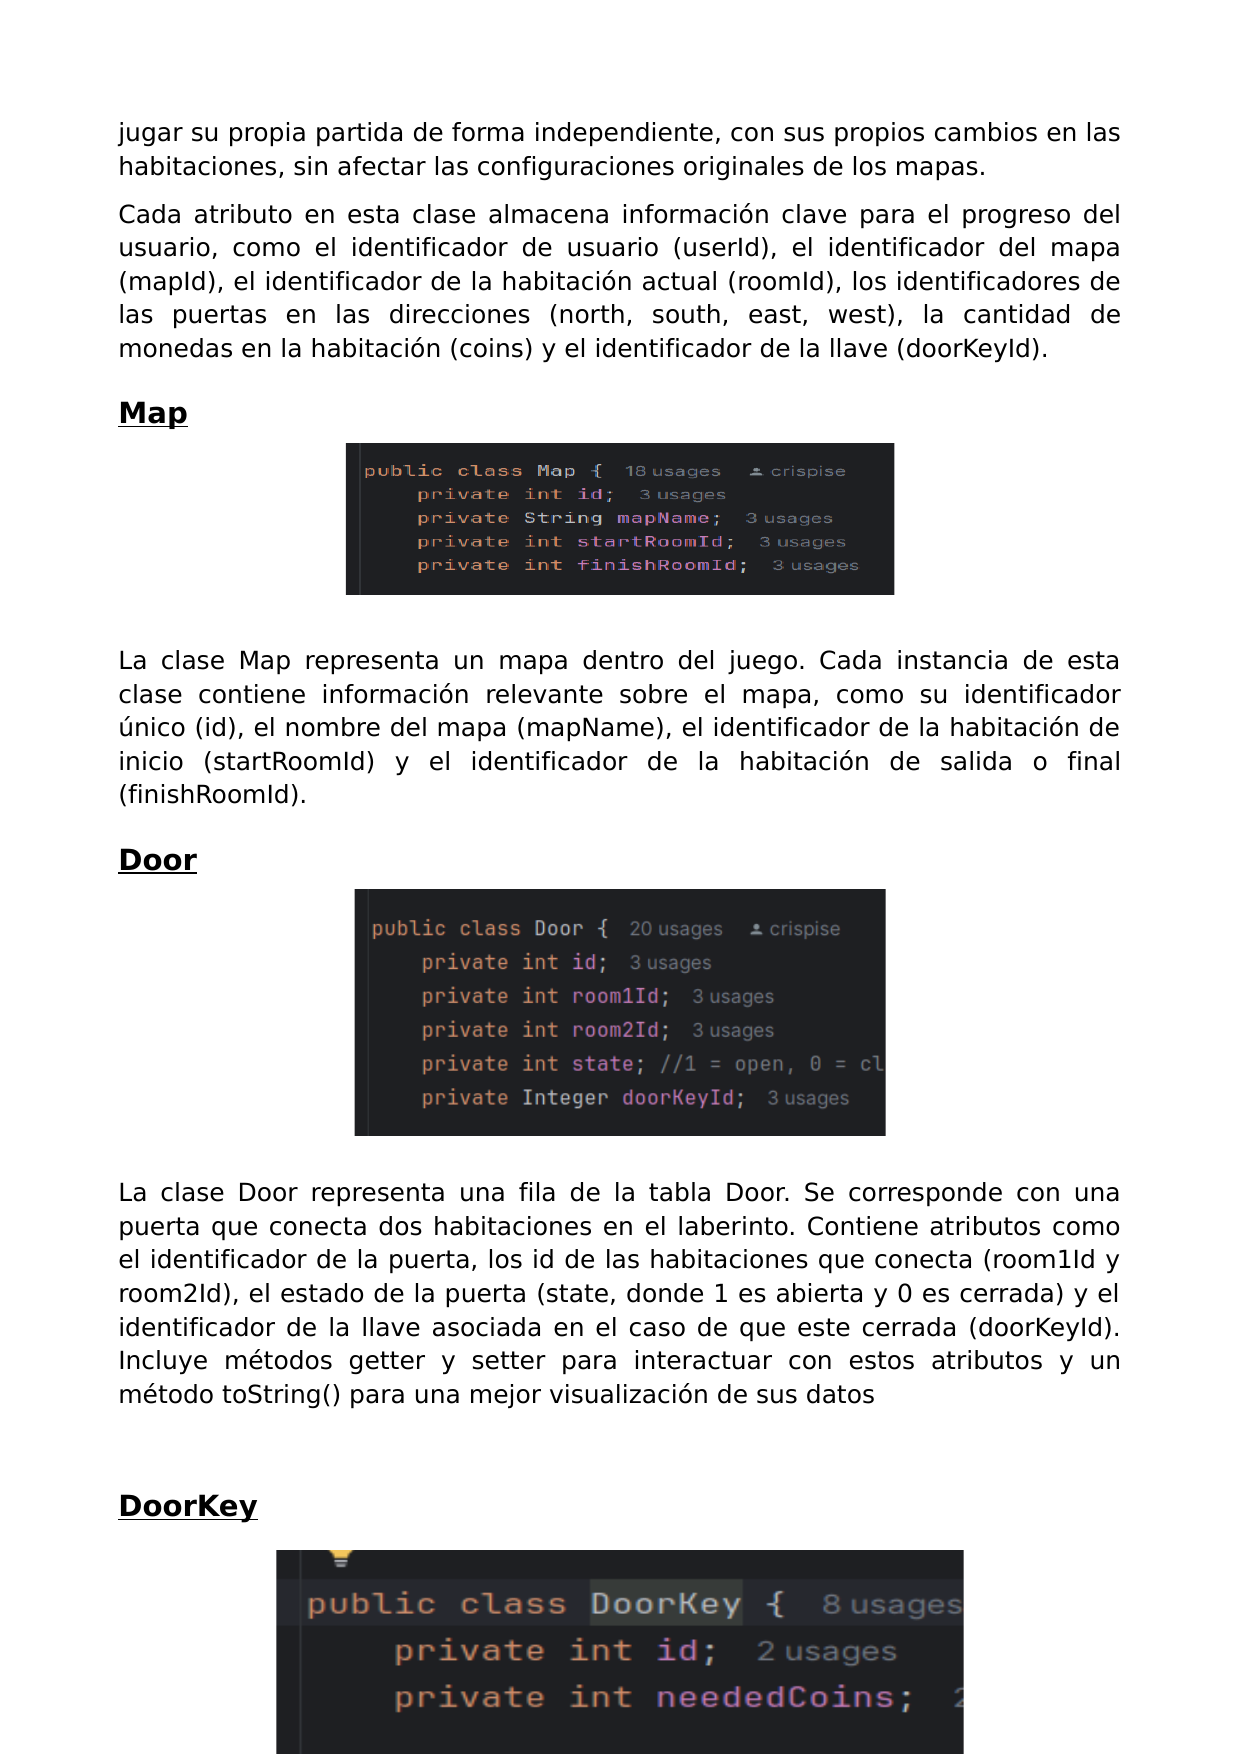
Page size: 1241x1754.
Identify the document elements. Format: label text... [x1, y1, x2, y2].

text La clase Door representa una fila de la tabla Door. Se corresponde con una puerta que conecta dos habitaciones en el laberinto. Contiene atributos como el identificador de la puerta, los id de las habitaciones que conecta (room1Id y room2Id), el estado de la puerta (state, donde 1 es abierta y 0 es cerrada) y el identificador de la llave asociada en el caso de que este cerrada (doorKeyId). Incluye métodos getter y setter para interactuar con estos atributos y un método toString() para una mejor visualización de sus datos [118, 1178, 1122, 1409]
picture [354, 889, 886, 1136]
picture [345, 443, 895, 595]
text jugar su propia partida de forma independiente, con sus propios cambios en las habitaciones, sin afectar las configuraciones originales de los mapas. [118, 118, 1122, 181]
subtitle DoorKey [118, 1490, 1122, 1524]
text Cada atributo en esta clase almacena información clave para el progreso del usuario, como el identificador de usuario (userId), el identificador del mapa (mapId), el identificador de la habitación actual (roomId), los identificadores de las puertas en las direcciones (north, south, east, west), la cantidad de monedas en la habitación (coins) y el identificador de la llave (doorKeyId). [118, 200, 1122, 363]
subtitle Door [118, 843, 1122, 877]
subtitle Map [118, 397, 1122, 431]
text La clase Map representa un mapa dentro del juego. Cada instancia de esta clase contiene información relevante sobre el mapa, como su identificador único (id), el nombre del mapa (mapName), el identificador de la habitación de inicio (startRoomId) y el identificador de la habitación de salida o final (finishRoomId). [118, 646, 1122, 810]
picture [276, 1550, 964, 1754]
